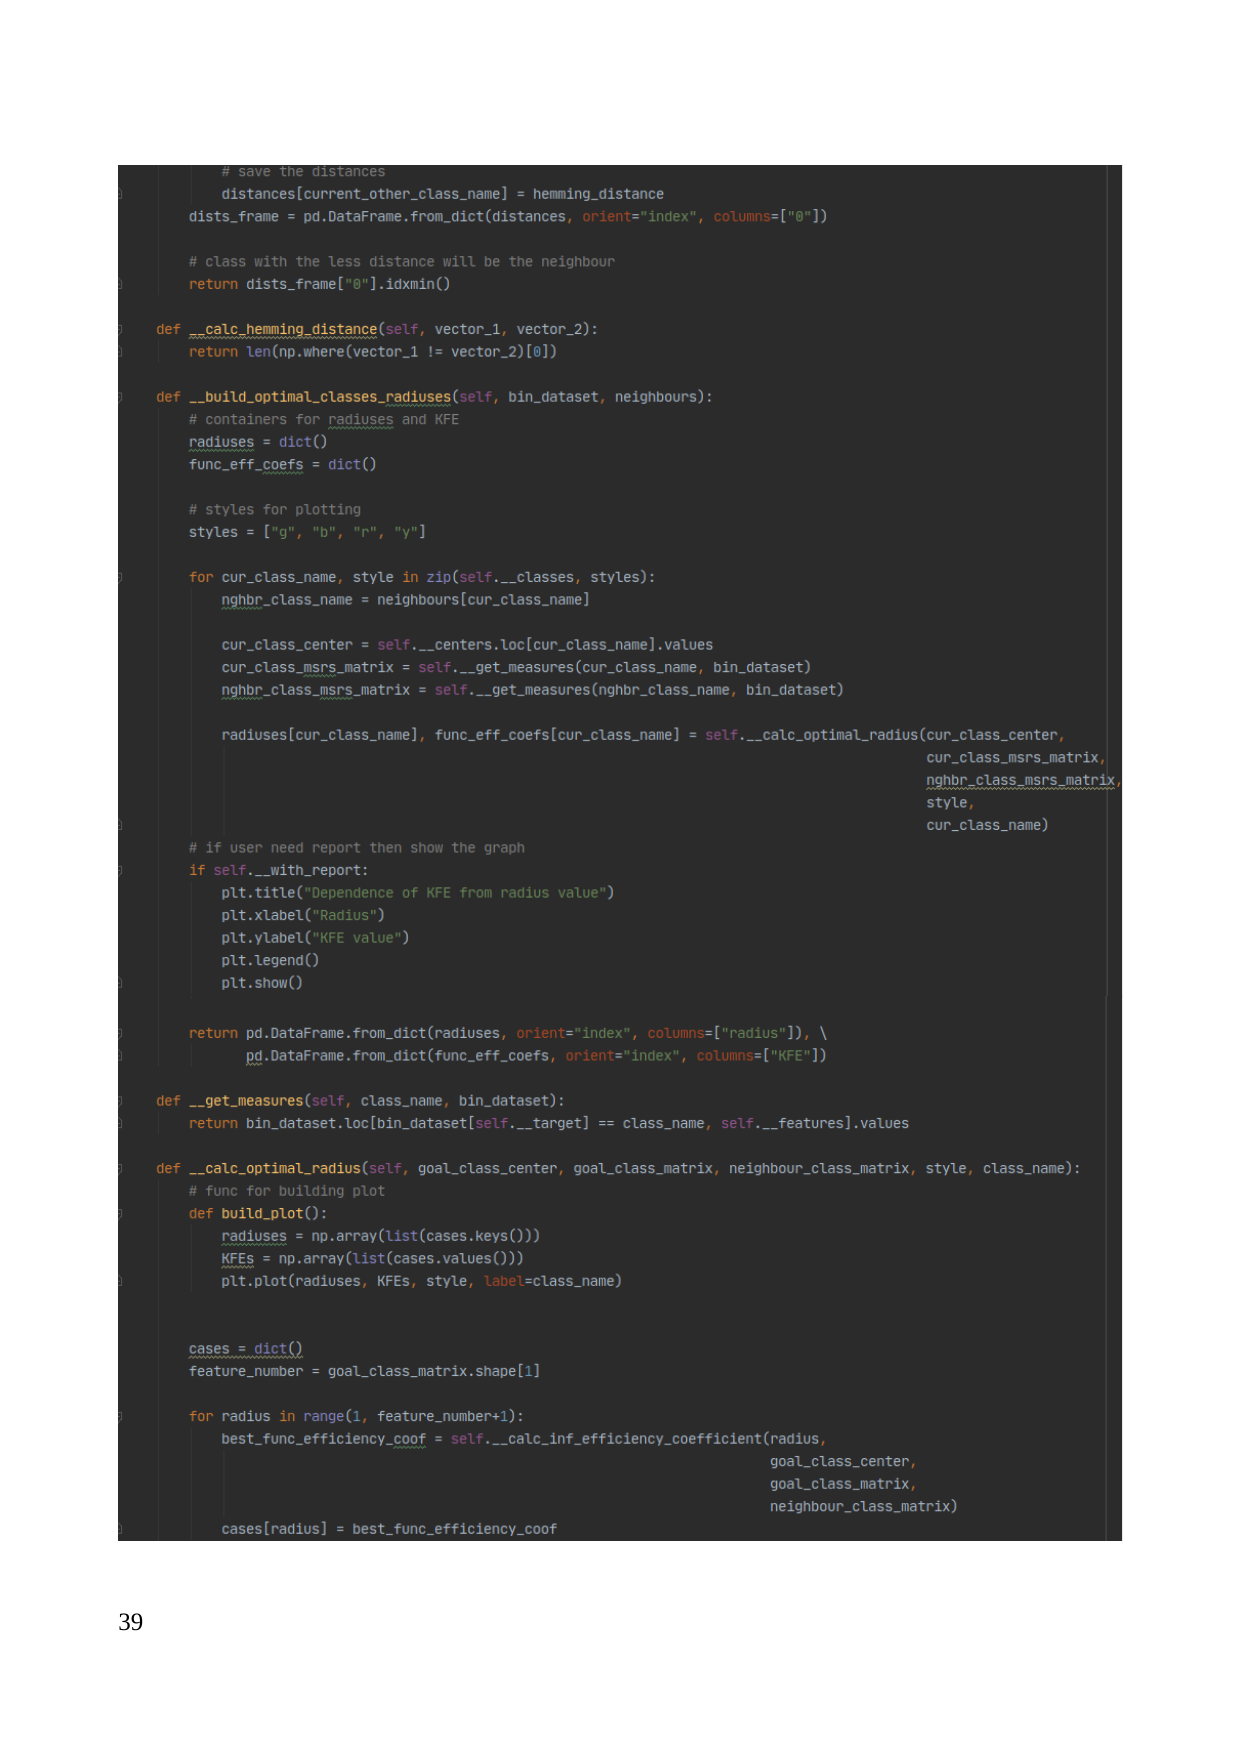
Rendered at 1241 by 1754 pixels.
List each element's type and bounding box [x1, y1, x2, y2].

picture [118, 165, 1123, 1541]
